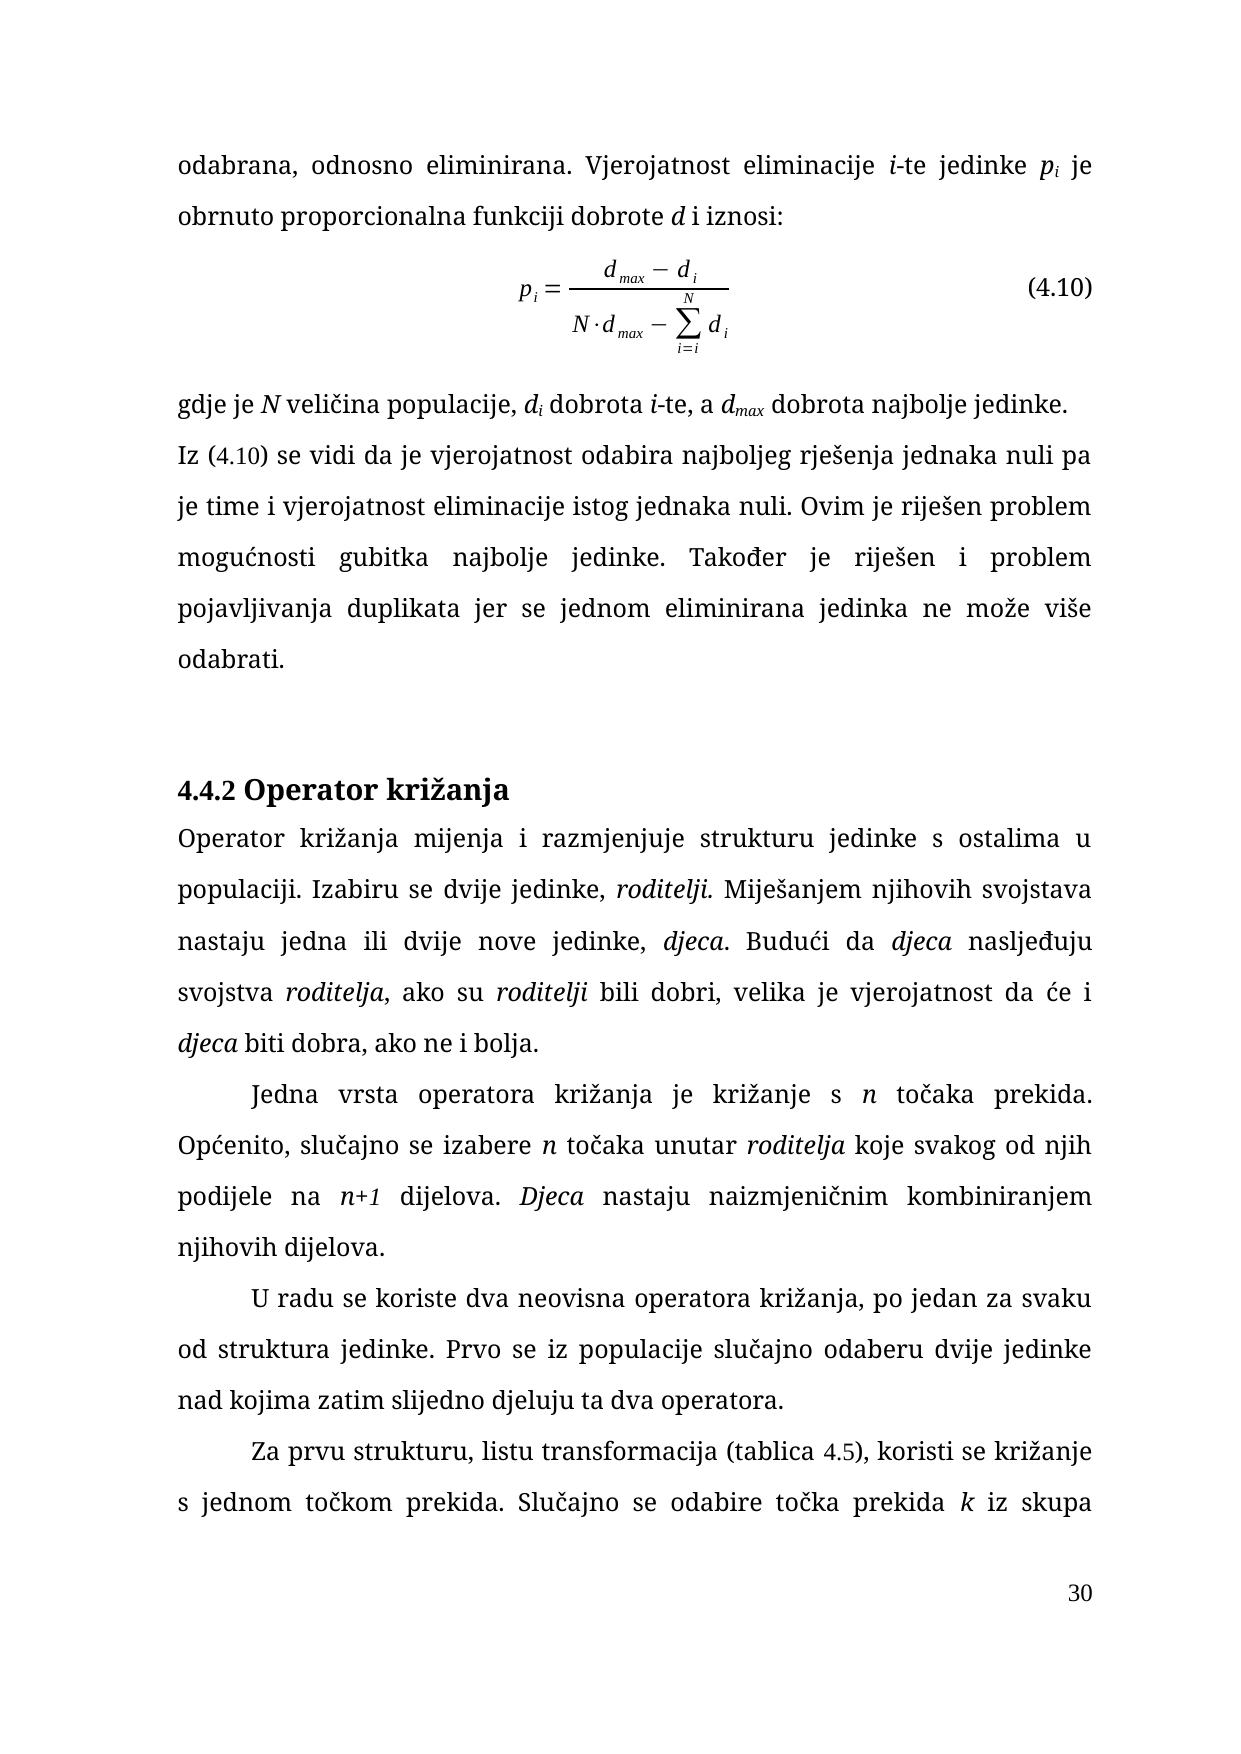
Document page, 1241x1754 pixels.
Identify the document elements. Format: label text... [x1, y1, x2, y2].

subtitle 4.4.2 Operator križanja [177, 769, 1093, 809]
text U radu se koriste dva neovisna operatora križanja, po jedan za svaku od struktura jedinke. Prvo se iz populacije slučajno odaberu dvije jedinke nad kojima zatim slijedno djeluju ta dva operatora. [177, 1281, 1093, 1417]
text Jedna vrsta operatora križanja je križanje s n točaka prekida. Općenito, slučajno se izabere n točaka unutar roditelja koje svakog od njih podijele na n+1 dijelova. Djeca nastaju naizmjeničnim kombiniranjem njihovih dijelova. [177, 1076, 1093, 1263]
text odabrana, odnosno eliminirana. Vjerojatnost eliminacije i-te jedinke pi je obrnuto proporcionalna funkciji dobrote d i iznosi: [177, 148, 1093, 233]
text Za prvu strukturu, listu transformacija (tablica 4.5), koristi se križanje s jednom točkom prekida. Slučajno se odabire točka prekida k iz skupa . Prvo dijete nastaje kopiranjem prvih k transformacija prvog roditelja i preostalih n-k drugog roditelja. Drugo dijete nastaje analogno, ali obrnutim redoslijedom kopiranja. [177, 1434, 1093, 1519]
text gdje je N veličina populacije, di dobrota i-te, a dmax dobrota najbolje jedinke. [177, 387, 1093, 421]
text Operator križanja mijenja i razmjenjuje strukturu jedinke s ostalima u populaciji. Izabiru se dvije jedinke, roditelji. Miješanjem njihovih svojstava nastaju jedna ili dvije nove jedinke, djeca. Budući da djeca nasljeđuju svojstva roditelja, ako su roditelji bili dobri, velika je vjerojatnost da će i djeca biti dobra, ako ne i bolja. [177, 821, 1093, 1059]
text Iz (4.10) se vidi da je vjerojatnost odabira najboljeg rješenja jednaka nuli pa je time i vjerojatnost eliminacije istog jednaka nuli. Ovim je riješen problem mogućnosti gubitka najbolje jedinke. Također je riješen i problem pojavljivanja duplikata jer se jednom eliminirana jedinka ne može više odabrati. [177, 438, 1093, 676]
text (4.10) [177, 256, 1093, 358]
